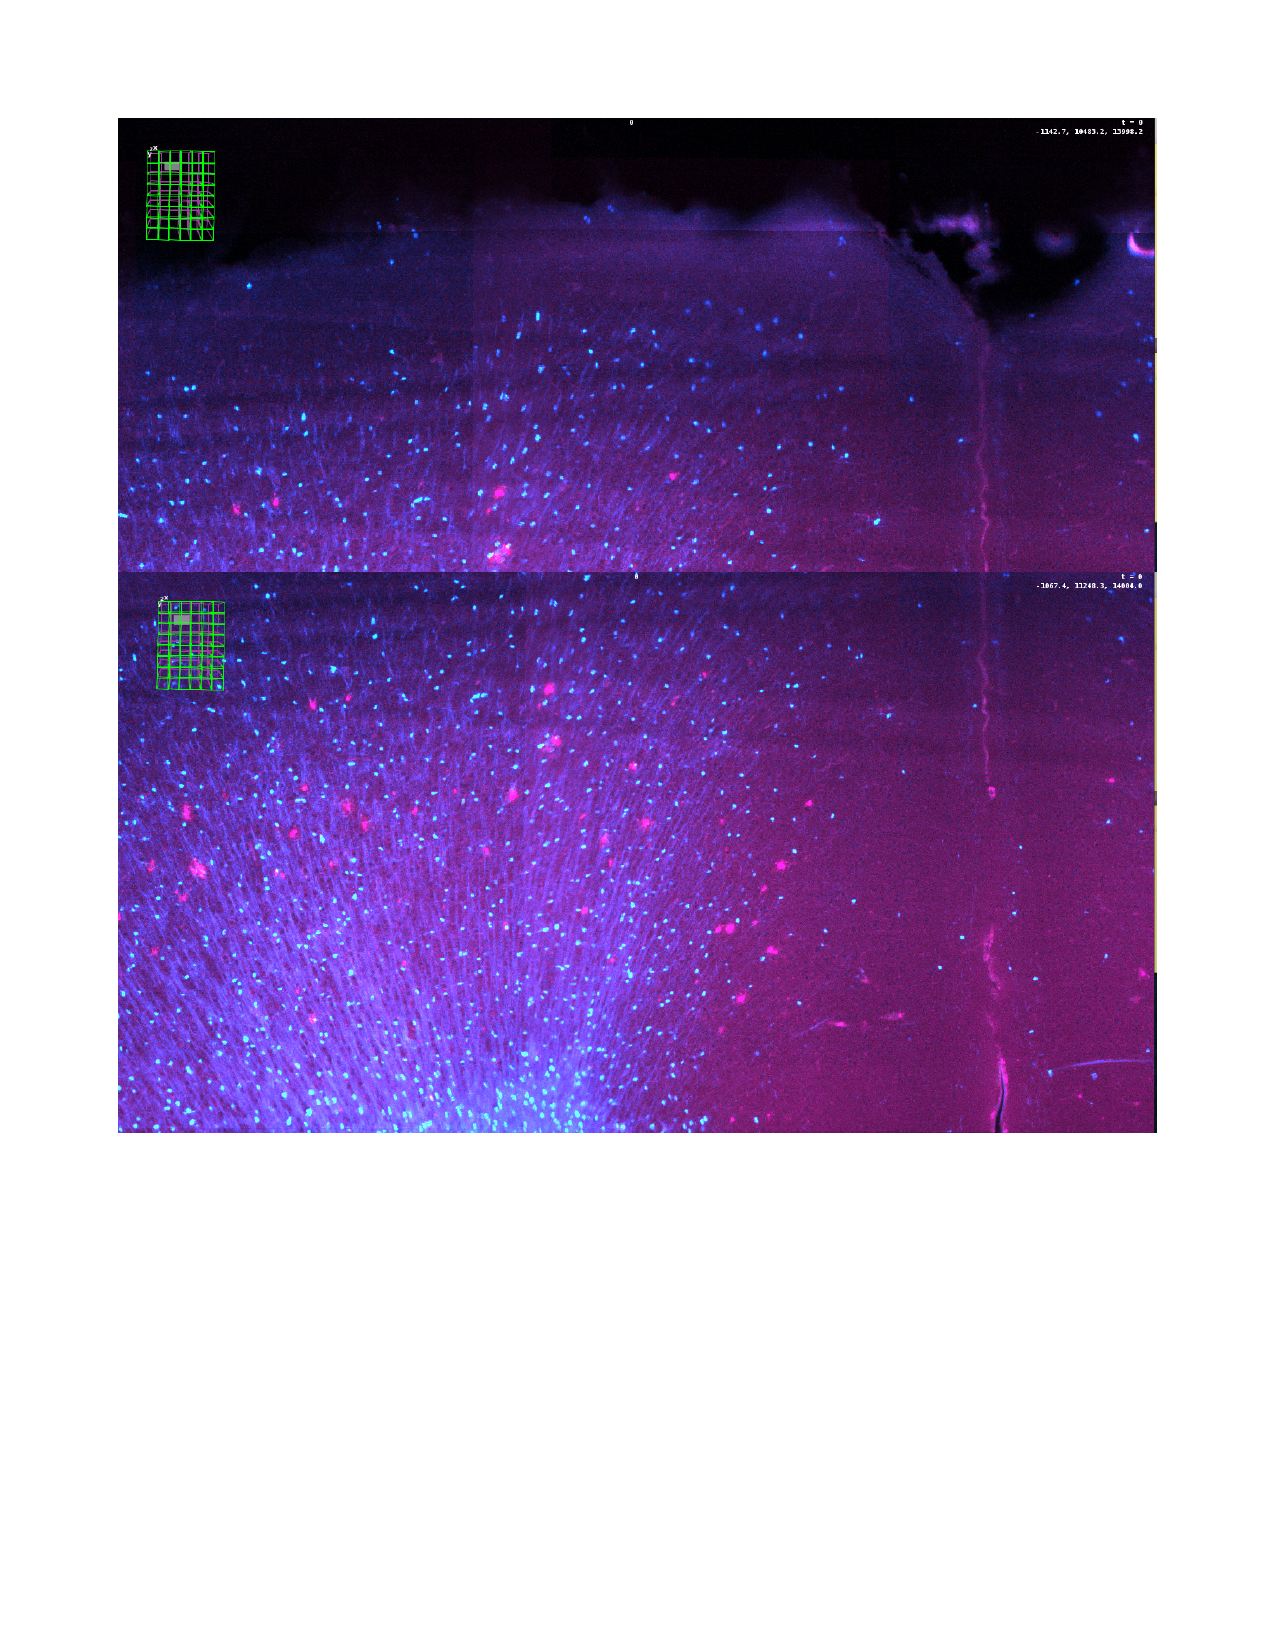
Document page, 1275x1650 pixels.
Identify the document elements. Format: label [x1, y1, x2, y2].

picture [118, 118, 1157, 1133]
